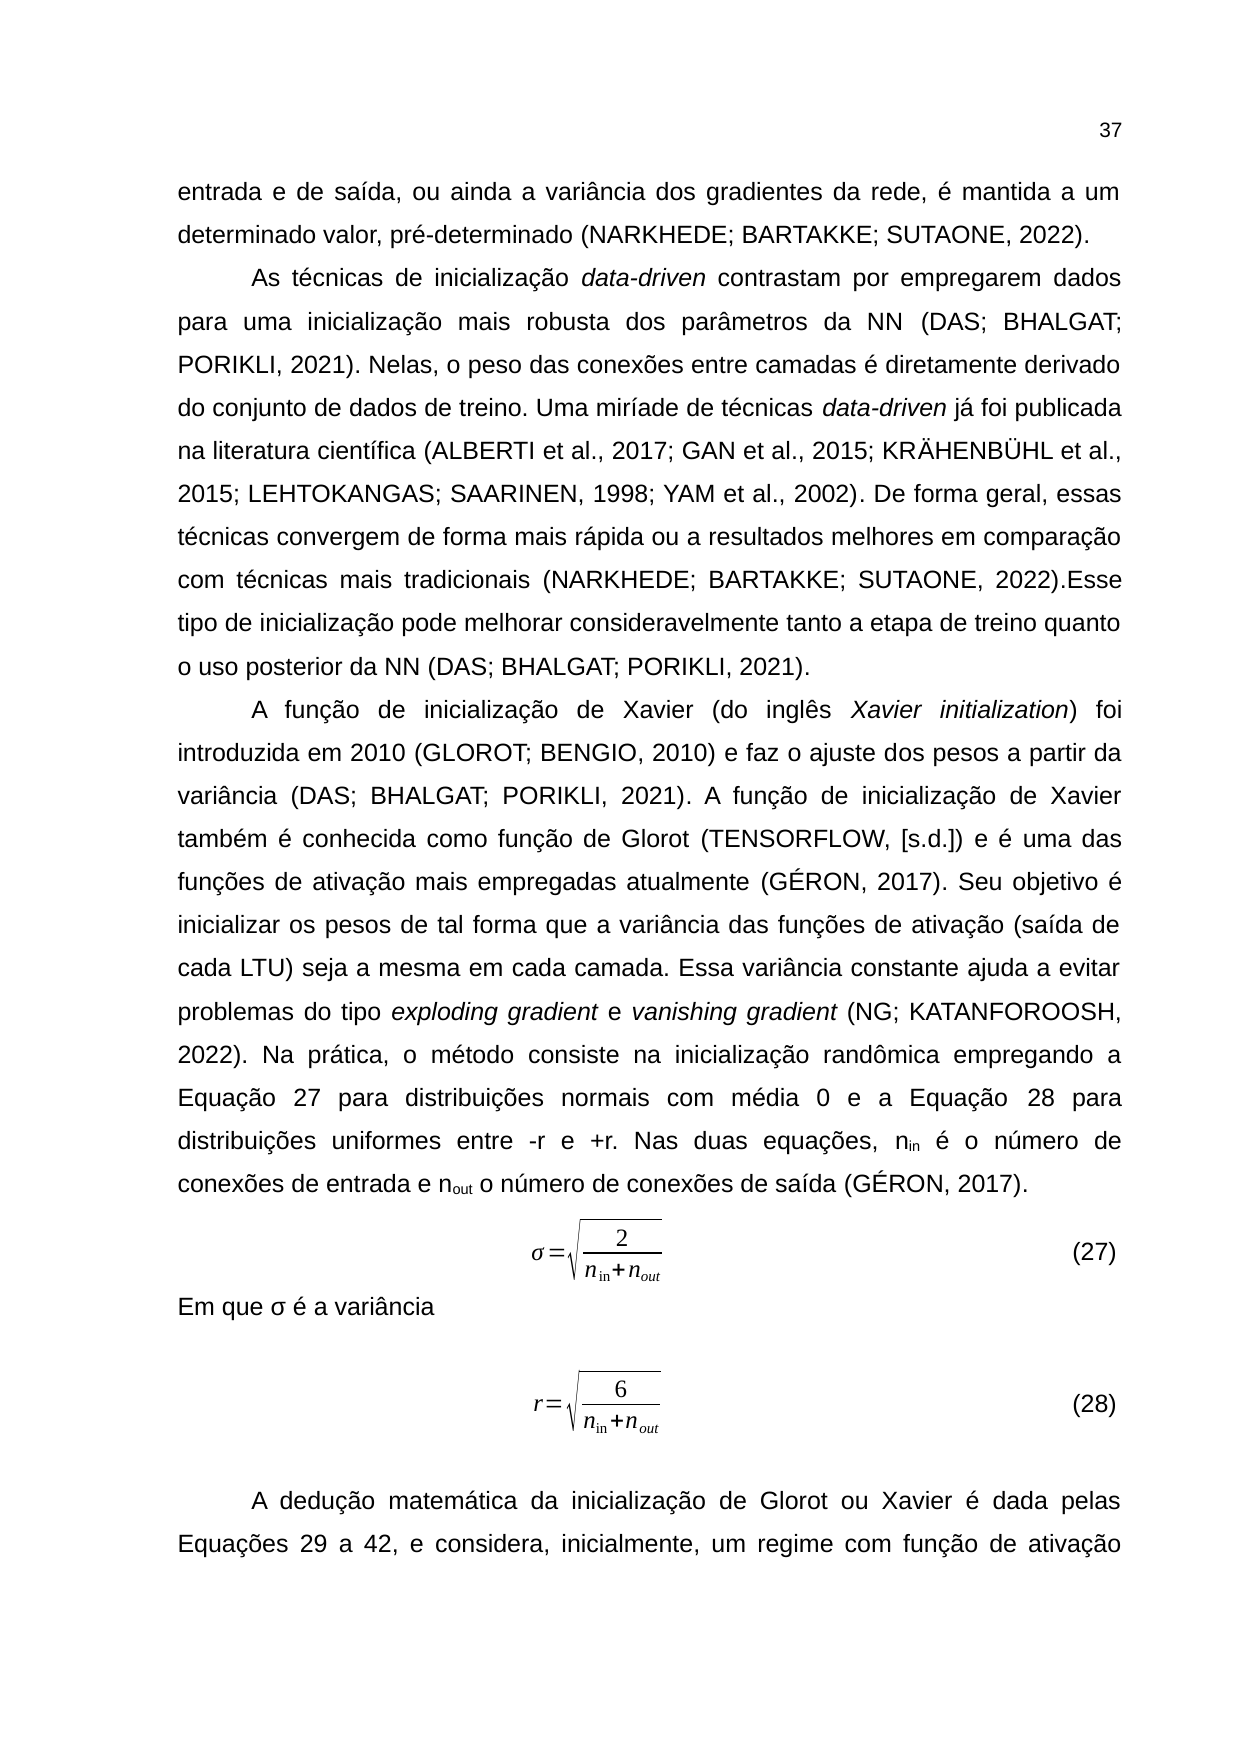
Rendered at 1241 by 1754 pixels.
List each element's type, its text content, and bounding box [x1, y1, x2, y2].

table_header (27) [1017, 1212, 1122, 1292]
text A dedução matemática da inicialização de Glorot ou Xavier é dada pelas Equações 29 a 42, e considera, inicialmente, um regime com função de ativação [177, 1486, 1122, 1558]
table_header [177, 1212, 1017, 1292]
text A função de inicialização de Xavier (do inglês Xavier initialization) foi introduzida em 2010 (GLOROT; BENGIO, 2010) e faz o ajuste dos pesos a partir da variância (DAS; BHALGAT; PORIKLI, 2021). A função de inicialização de Xavier também é conhecida como função de Glorot (TENSORFLOW, [s.d.]) e é uma das funções de ativação mais empregadas atualmente (GÉRON, 2017). Seu objetivo é inicializar os pesos de tal forma que a variância das funções de ativação (saída de cada LTU) seja a mesma em cada camada. Essa variância constante ajuda a evitar problemas do tipo exploding gradient e vanishing gradient (NG; KATANFOROOSH, 2022). Na prática, o método consiste na inicialização randômica empregando a Equação 27 para distribuições normais com média 0 e a Equação 28 para distribuições uniformes entre -r e +r. Nas duas equações, nin é o número de conexões de entrada e nout o número de conexões de saída (GÉRON, 2017). [177, 694, 1122, 1198]
text Em que σ é a variância [177, 1292, 1122, 1320]
text entrada e de saída, ou ainda a variância dos gradientes da rede, é mantida a um determinado valor, pré-determinado (NARKHEDE; BARTAKKE; SUTAONE, 2022). [177, 177, 1122, 249]
table_header (28) [1017, 1364, 1122, 1443]
text As técnicas de inicialização data-driven contrastam por empregarem dados para uma inicialização mais robusta dos parâmetros da NN (DAS; BHALGAT; PORIKLI, 2021). Nelas, o peso das conexões entre camadas é diretamente derivado do conjunto de dados de treino. Uma miríade de técnicas data-driven já foi publicada na literatura científica (ALBERTI et al., 2017; GAN et al., 2015; KRÄHENBÜHL et al., 2015; LEHTOKANGAS; SAARINEN, 1998; YAM et al., 2002). De forma geral, essas técnicas convergem de forma mais rápida ou a resultados melhores em comparação com técnicas mais tradicionais (NARKHEDE; BARTAKKE; SUTAONE, 2022).Esse tipo de inicialização pode melhorar consideravelmente tanto a etapa de treino quanto o uso posterior da NN (DAS; BHALGAT; PORIKLI, 2021). [177, 263, 1122, 680]
table_header [177, 1364, 1017, 1443]
